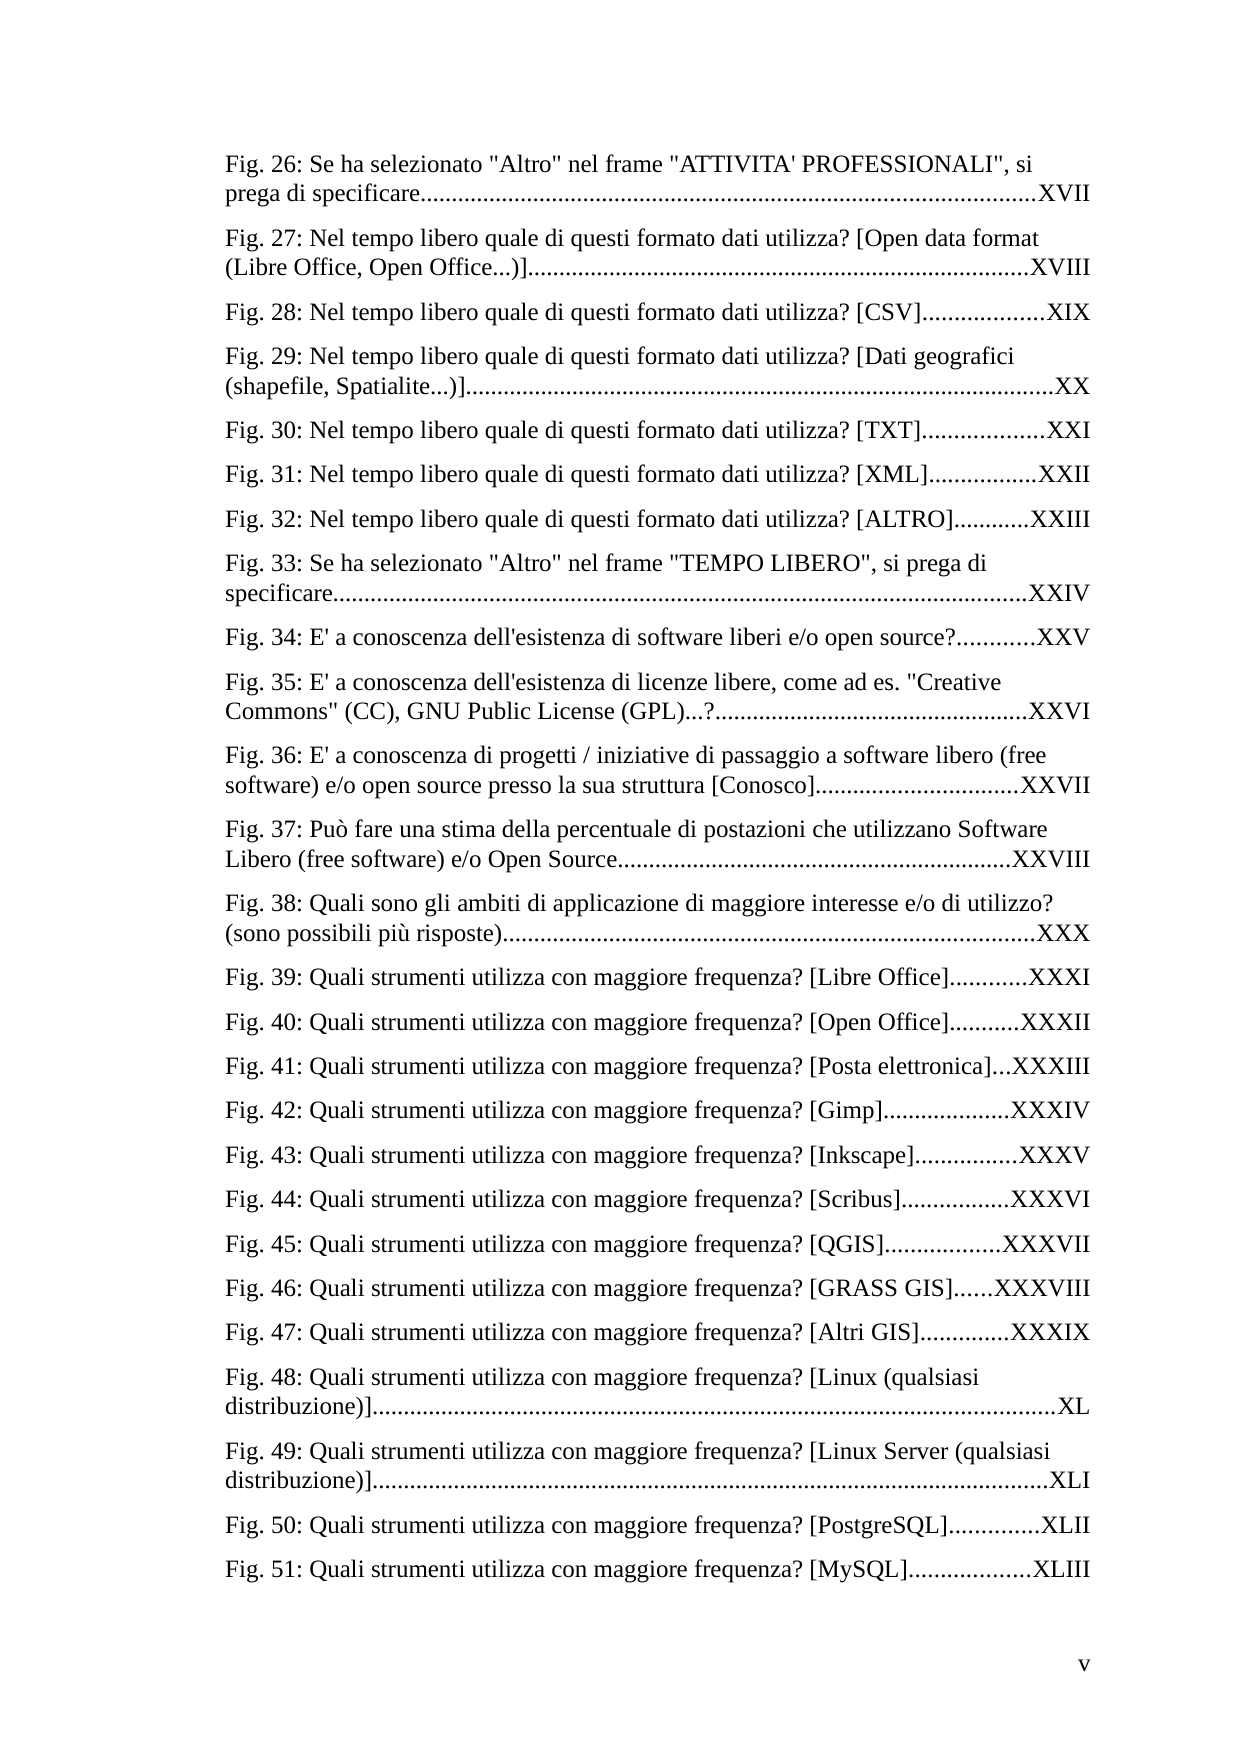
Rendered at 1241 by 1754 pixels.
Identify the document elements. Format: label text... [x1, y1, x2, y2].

text Fig. 28: Nel tempo libero quale di questi formato dati utilizza? [CSV] XIX [225, 298, 1090, 326]
text Fig. 46: Quali strumenti utilizza con maggiore frequenza? [GRASS GIS] XXXVIII [225, 1274, 1090, 1302]
text Fig. 50: Quali strumenti utilizza con maggiore frequenza? [PostgreSQL] XLII [225, 1511, 1090, 1538]
text Fig. 49: Quali strumenti utilizza con maggiore frequenza? [Linux Server (qualsiasi distribuzione)] XLI [225, 1437, 1090, 1494]
text Fig. 32: Nel tempo libero quale di questi formato dati utilizza? [ALTRO] XXIII [225, 505, 1090, 533]
text Fig. 29: Nel tempo libero quale di questi formato dati utilizza? [Dati geografici (shapefile, Spatialite...)] XX [225, 342, 1090, 399]
text Fig. 43: Quali strumenti utilizza con maggiore frequenza? [Inkscape] XXXV [225, 1141, 1090, 1169]
text Fig. 38: Quali sono gli ambiti di applicazione di maggiore interesse e/o di utilizzo? (sono possibili più risposte) XXX [225, 889, 1090, 947]
text Fig. 36: E' a conoscenza di progetti / iniziative di passaggio a software libero (free software) e/o open source presso la sua struttura [Conosco] XXVII [225, 742, 1090, 799]
text Fig. 41: Quali strumenti utilizza con maggiore frequenza? [Posta elettronica] XXXIII [225, 1052, 1090, 1080]
text Fig. 35: E' a conoscenza dell'esistenza di licenze libere, come ad es. "Creative Commons" (CC), GNU Public License (GPL)...? XXVI [225, 668, 1090, 725]
text Fig. 34: E' a conoscenza dell'esistenza di software liberi e/o open source? XXV [225, 623, 1090, 651]
text Fig. 51: Quali strumenti utilizza con maggiore frequenza? [MySQL] XLIII [225, 1555, 1090, 1583]
text Fig. 45: Quali strumenti utilizza con maggiore frequenza? [QGIS] XXXVII [225, 1230, 1090, 1257]
text Fig. 31: Nel tempo libero quale di questi formato dati utilizza? [XML] XXII [225, 461, 1090, 488]
text Fig. 42: Quali strumenti utilizza con maggiore frequenza? [Gimp] XXXIV [225, 1097, 1090, 1124]
text Fig. 44: Quali strumenti utilizza con maggiore frequenza? [Scribus] XXXVI [225, 1185, 1090, 1213]
text Fig. 26: Se ha selezionato "Altro" nel frame "ATTIVITA' PROFESSIONALI", si prega di specificare XVII [225, 150, 1090, 207]
text Fig. 27: Nel tempo libero quale di questi formato dati utilizza? [Open data format (Libre Office, Open Office...)] XVIII [225, 224, 1090, 281]
text Fig. 40: Quali strumenti utilizza con maggiore frequenza? [Open Office] XXXII [225, 1008, 1090, 1036]
text Fig. 33: Se ha selezionato "Altro" nel frame "TEMPO LIBERO", si prega di specificare XXIV [225, 549, 1090, 607]
text Fig. 30: Nel tempo libero quale di questi formato dati utilizza? [TXT] XXI [225, 416, 1090, 444]
text Fig. 47: Quali strumenti utilizza con maggiore frequenza? [Altri GIS] XXXIX [225, 1318, 1090, 1346]
text Fig. 39: Quali strumenti utilizza con maggiore frequenza? [Libre Office] XXXI [225, 963, 1090, 991]
text Fig. 48: Quali strumenti utilizza con maggiore frequenza? [Linux (qualsiasi distribuzione)] XL [225, 1363, 1090, 1420]
text Fig. 37: Può fare una stima della percentuale di postazioni che utilizzano Software Libero (free software) e/o Open Source XXVIII [225, 816, 1090, 873]
